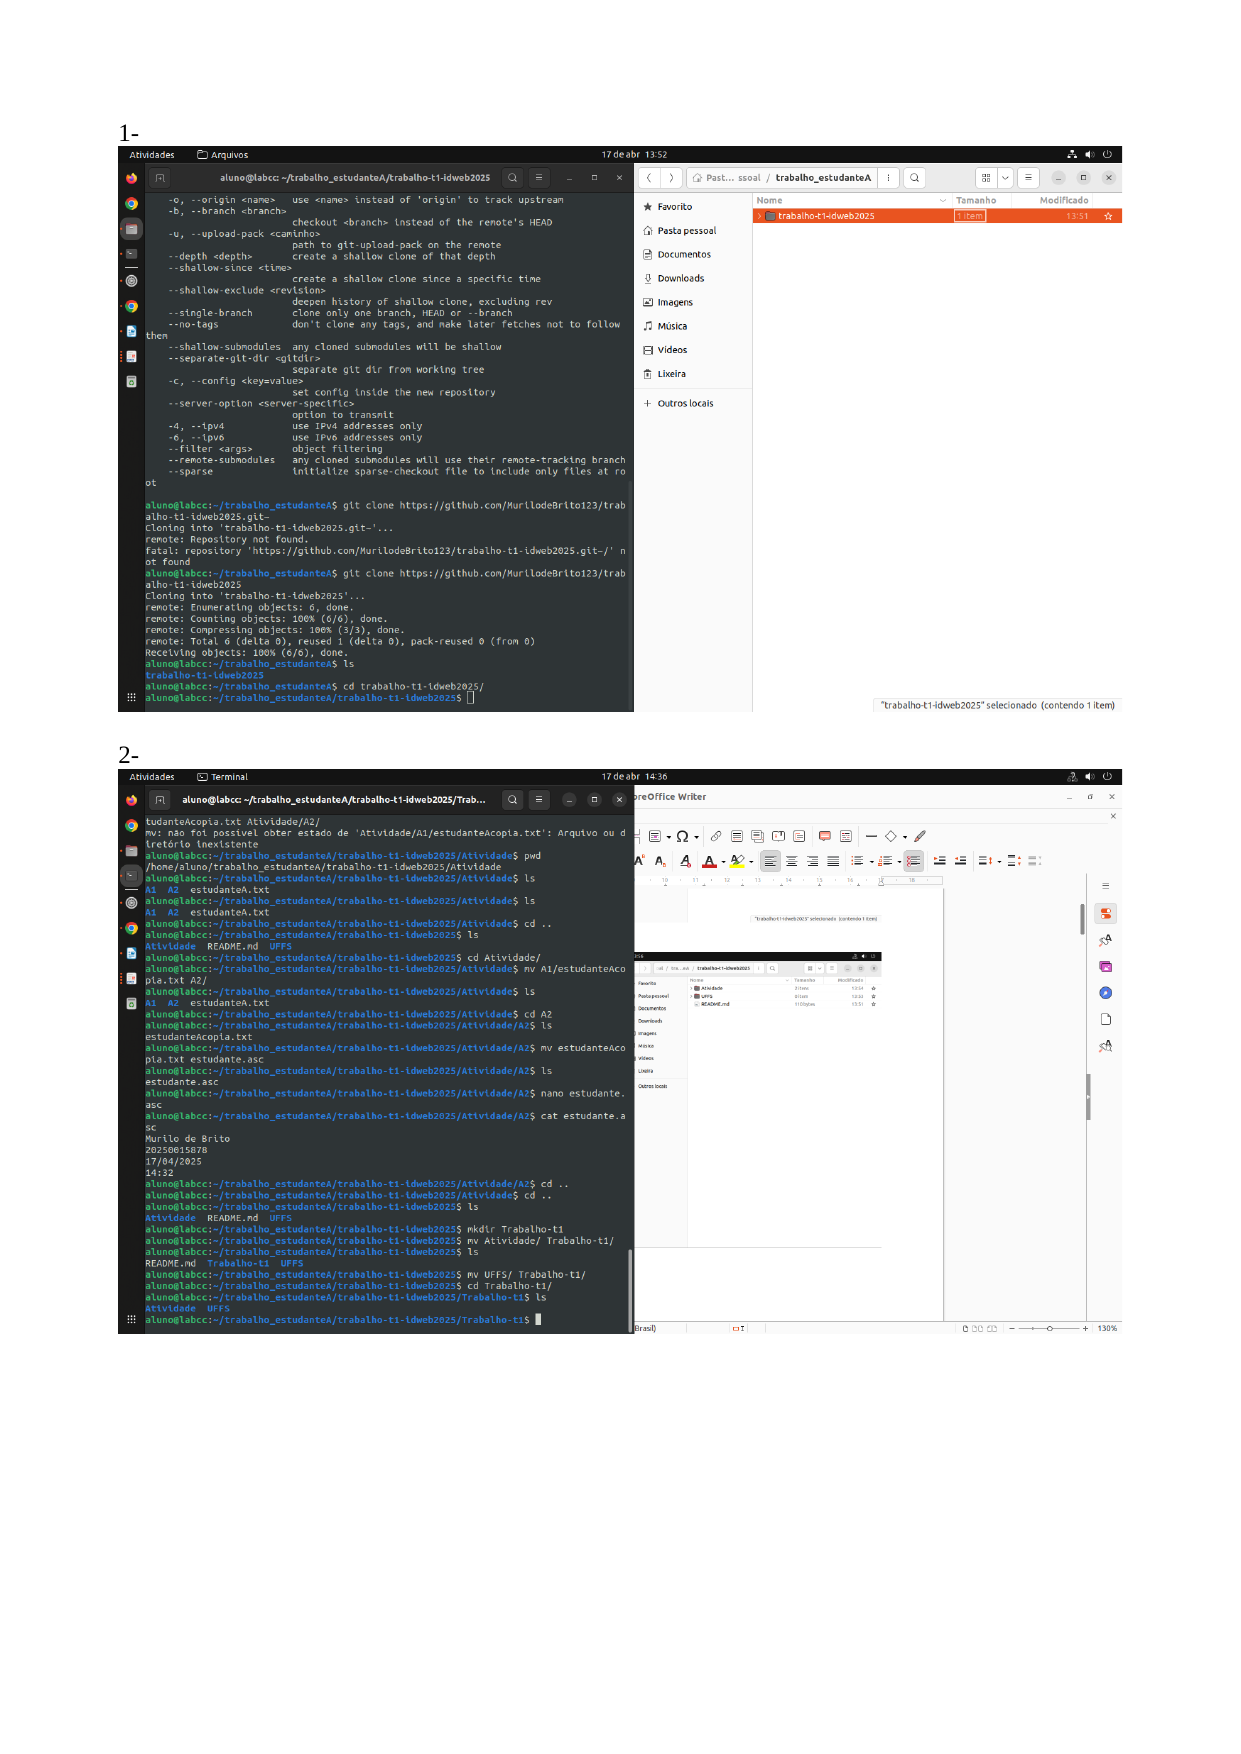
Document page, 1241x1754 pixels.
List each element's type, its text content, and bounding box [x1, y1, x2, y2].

picture [118, 769, 1123, 1334]
text 2- [118, 740, 1122, 769]
picture [118, 146, 1123, 712]
text 1- [118, 118, 1122, 146]
